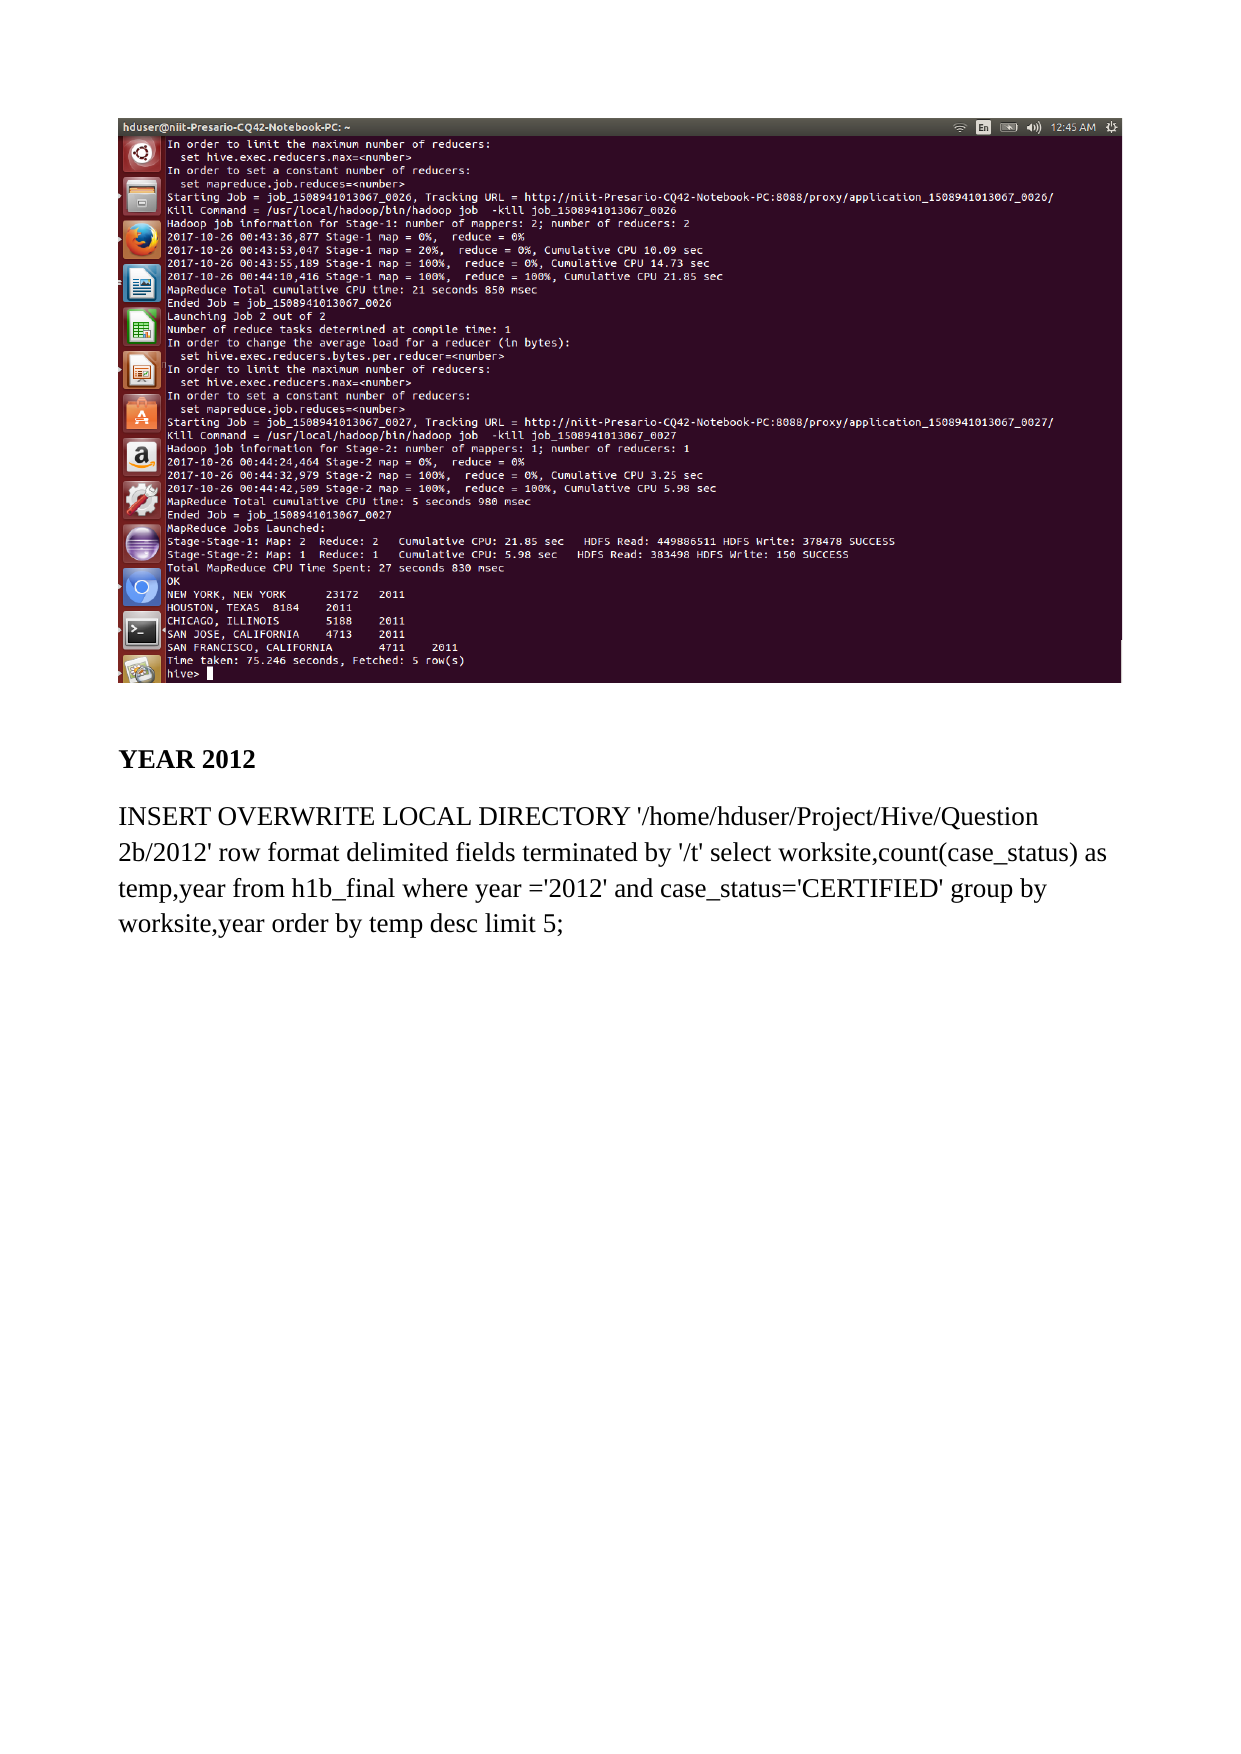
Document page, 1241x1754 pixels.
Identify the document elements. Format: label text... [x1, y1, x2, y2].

text INSERT OVERWRITE LOCAL DIRECTORY '/home/hduser/Project/Hive/Question 2b/2012' row format delimited fields terminated by '/t' select worksite,count(case_status) as temp,year from h1b_final where year ='2012' and case_status='CERTIFIED' group by worksite,year order by temp desc limit 5; [118, 800, 1122, 938]
picture [118, 118, 1123, 683]
text YEAR 2012 [118, 744, 1122, 775]
